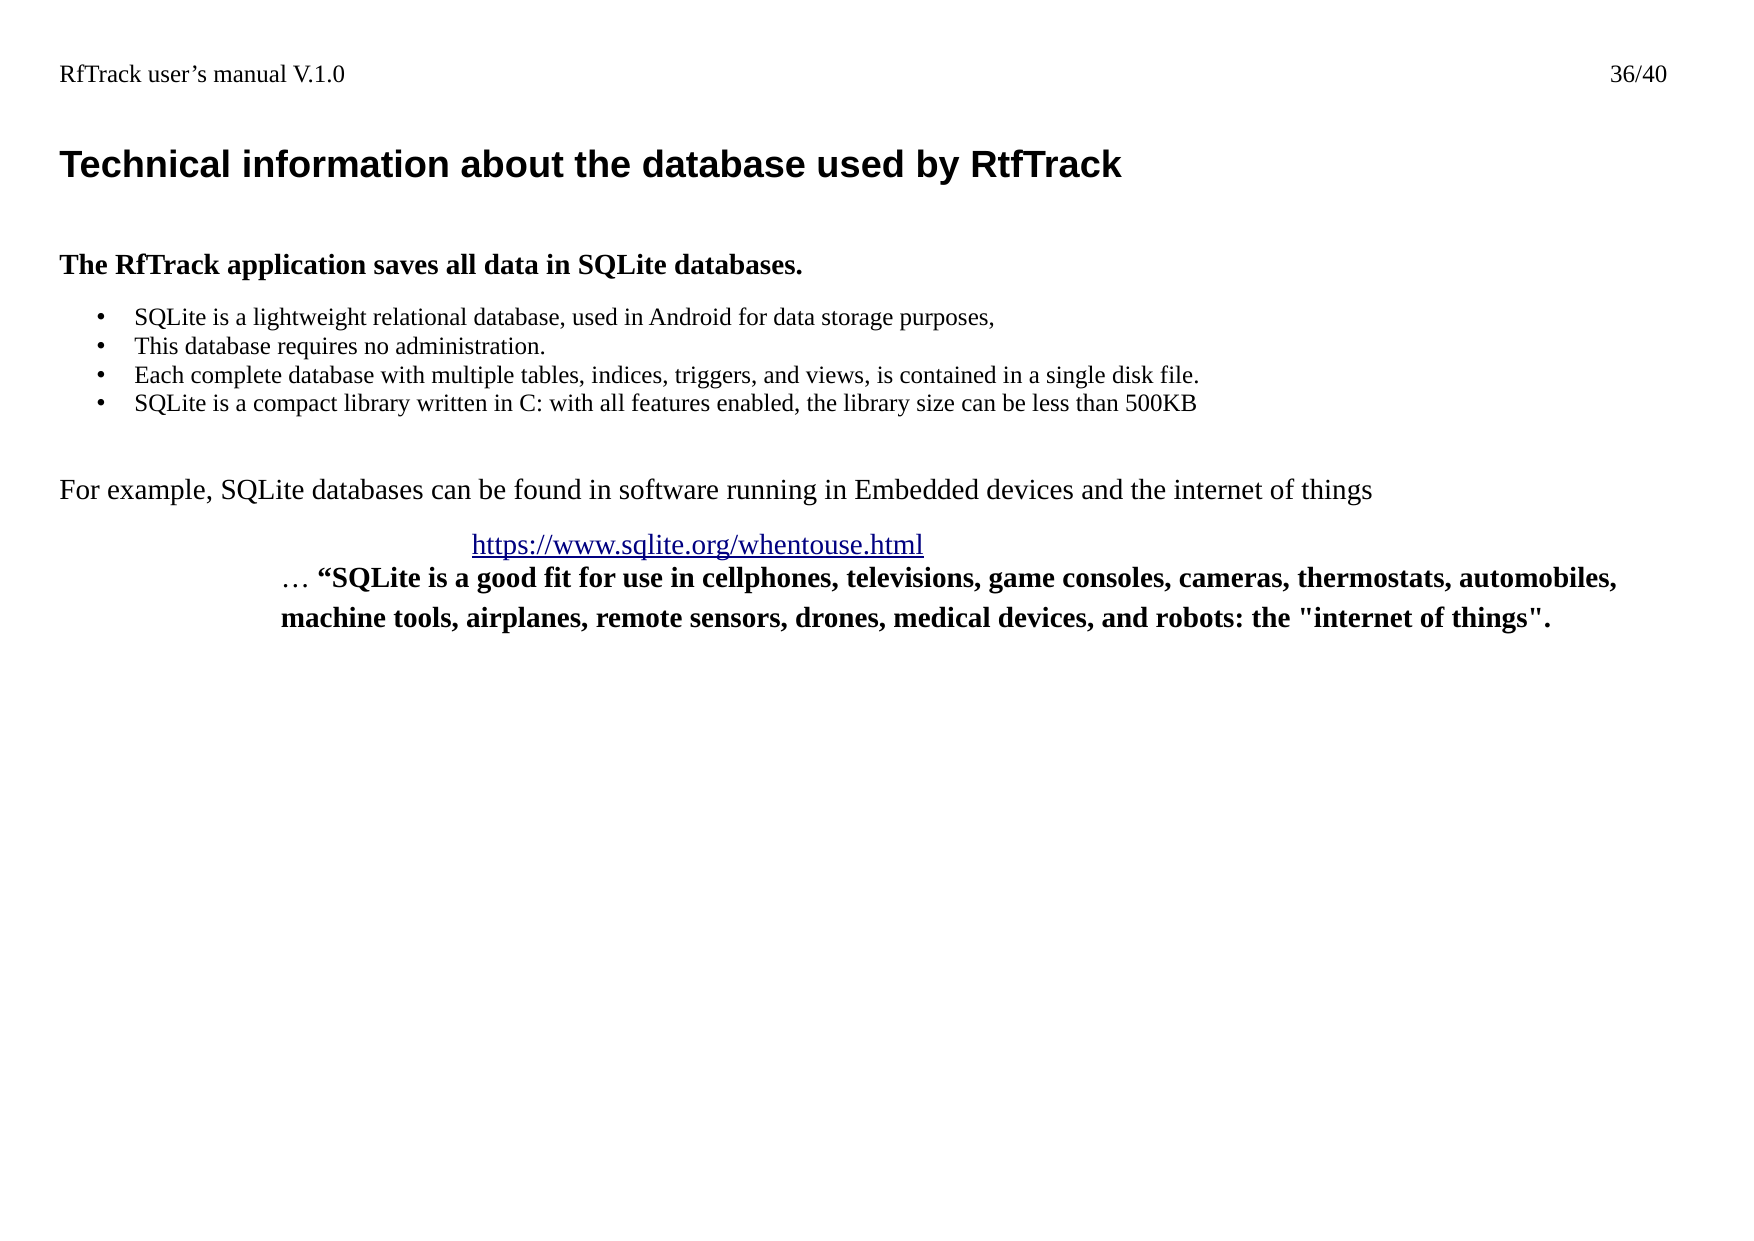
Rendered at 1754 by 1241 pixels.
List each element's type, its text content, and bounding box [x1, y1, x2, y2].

list This database requires no administration. [97, 331, 1695, 360]
text The RfTrack application saves all data in SQLite databases. [59, 247, 1695, 281]
list SQLite is a compact library written in C: with all features enabled, the library size can be less than 500KB [97, 388, 1695, 417]
list https://www.sqlite.org/whentouse.html [434, 527, 1695, 560]
subtitle Technical information about the database used by RtfTrack [59, 142, 1695, 186]
list Each complete database with multiple tables, indices, triggers, and views, is contained in a single disk file. [97, 360, 1695, 388]
text For example, SQLite databases can be found in software running in Embedded devices and the internet of things [59, 472, 1695, 506]
list SQLite is a lightweight relational database, used in Android for data storage purposes, [97, 302, 1695, 331]
text … “SQLite is a good fit for use in cellphones, televisions, game consoles, cameras, thermostats, automobiles, machine tools, airplanes, remote sensors, drones, medical devices, and robots: the "internet of things". [281, 560, 1695, 634]
